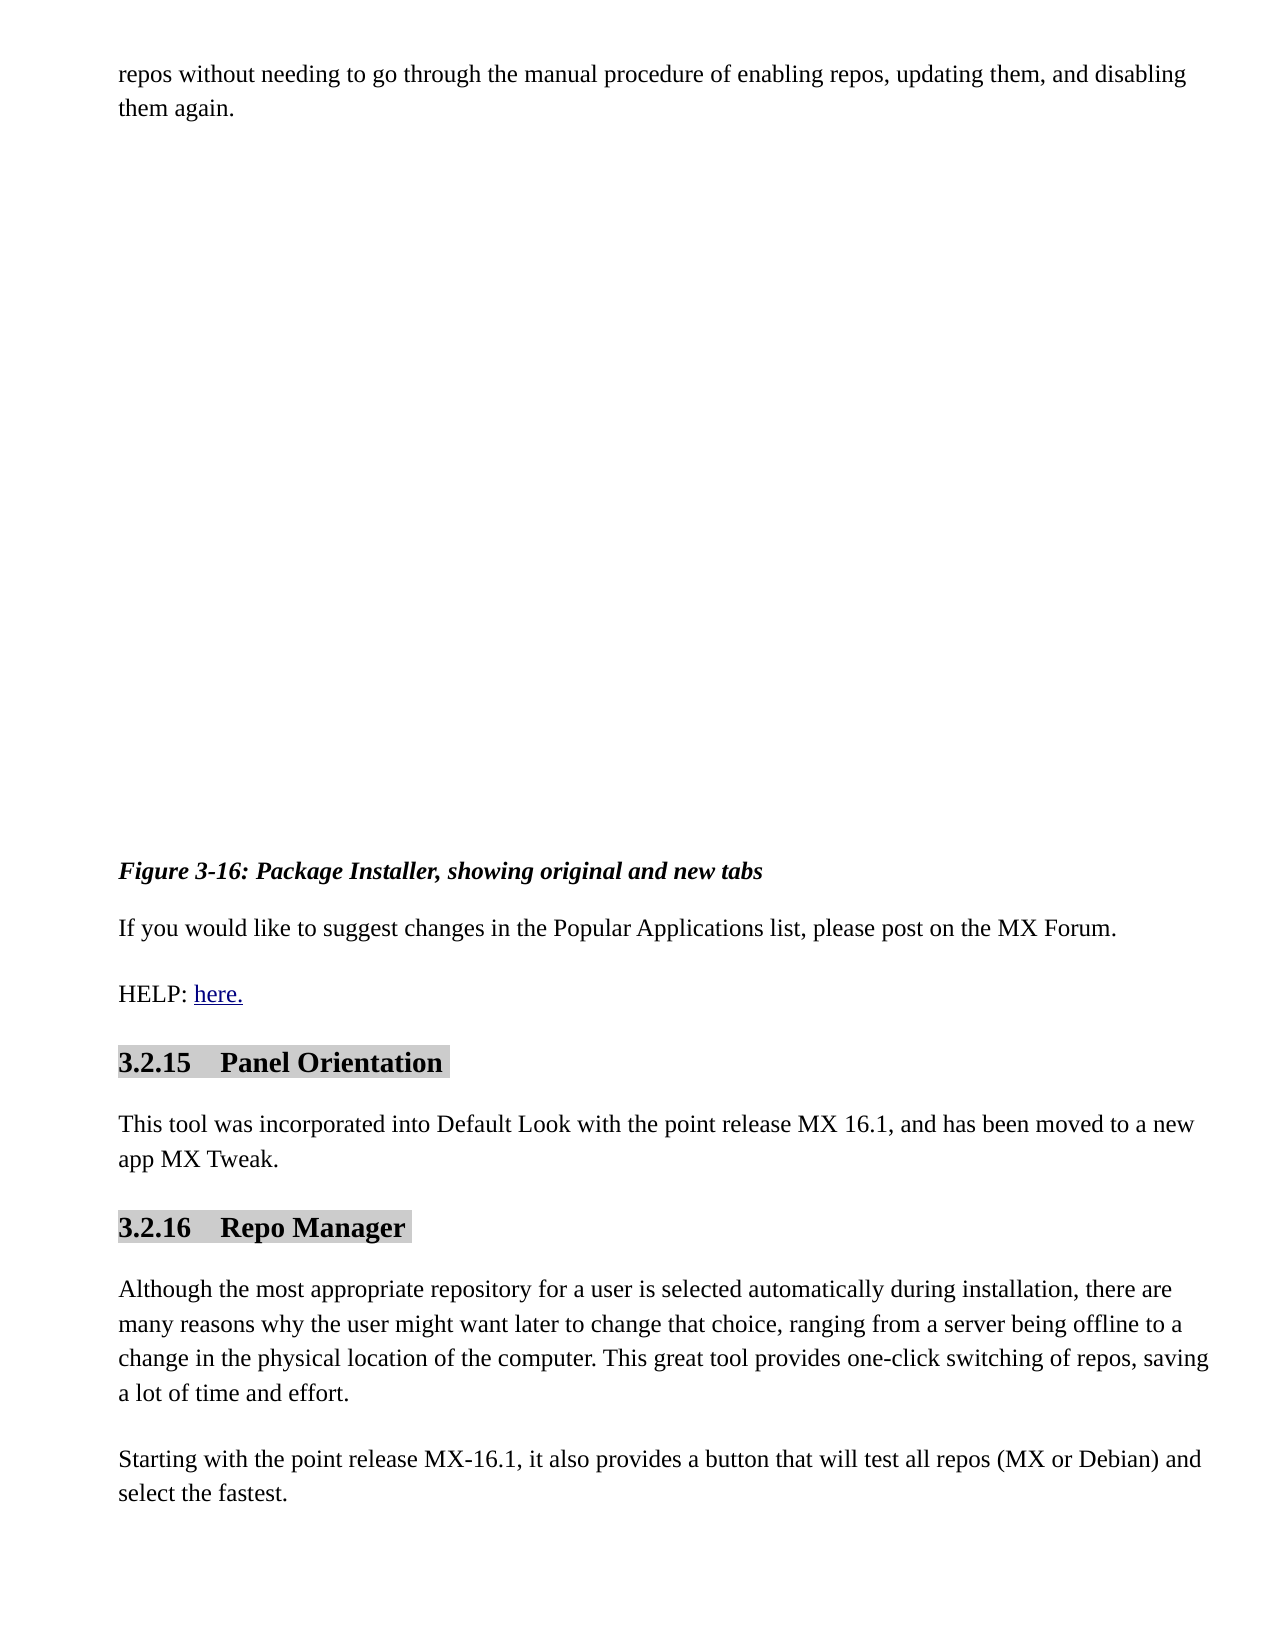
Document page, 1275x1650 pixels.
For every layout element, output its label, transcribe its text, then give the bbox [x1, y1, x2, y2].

text repos without needing to go through the manual procedure of enabling repos, updating them, and disabling them again. [118, 59, 1216, 122]
subtitle 3.2.15 Panel Orientation [450, 1045, 1216, 1078]
text If you would like to suggest changes in the Popular Applications list, please post on the MX Forum. [118, 913, 1216, 942]
text This tool was incorporated into Default Look with the point release MX 16.1, and has been moved to a new app MX Tweak. [118, 1109, 1216, 1173]
subtitle 3.2.16 Repo Manager [412, 1210, 1216, 1243]
text Starting with the point release MX-16.1, it also provides a button that will test all repos (MX or Debian) and select the fastest. [118, 1444, 1216, 1507]
text Although the most appropriate repository for a user is selected automatically during installation, there are many reasons why the user might want later to change that choice, ranging from a server being offline to a change in the physical location of the computer. This great tool provides one-click switching of repos, saving a lot of time and effort. [118, 1274, 1216, 1407]
text Figure 3-16: Package Installer, showing original and new tabs [118, 856, 1216, 885]
text HELP: here. [118, 979, 1216, 1008]
